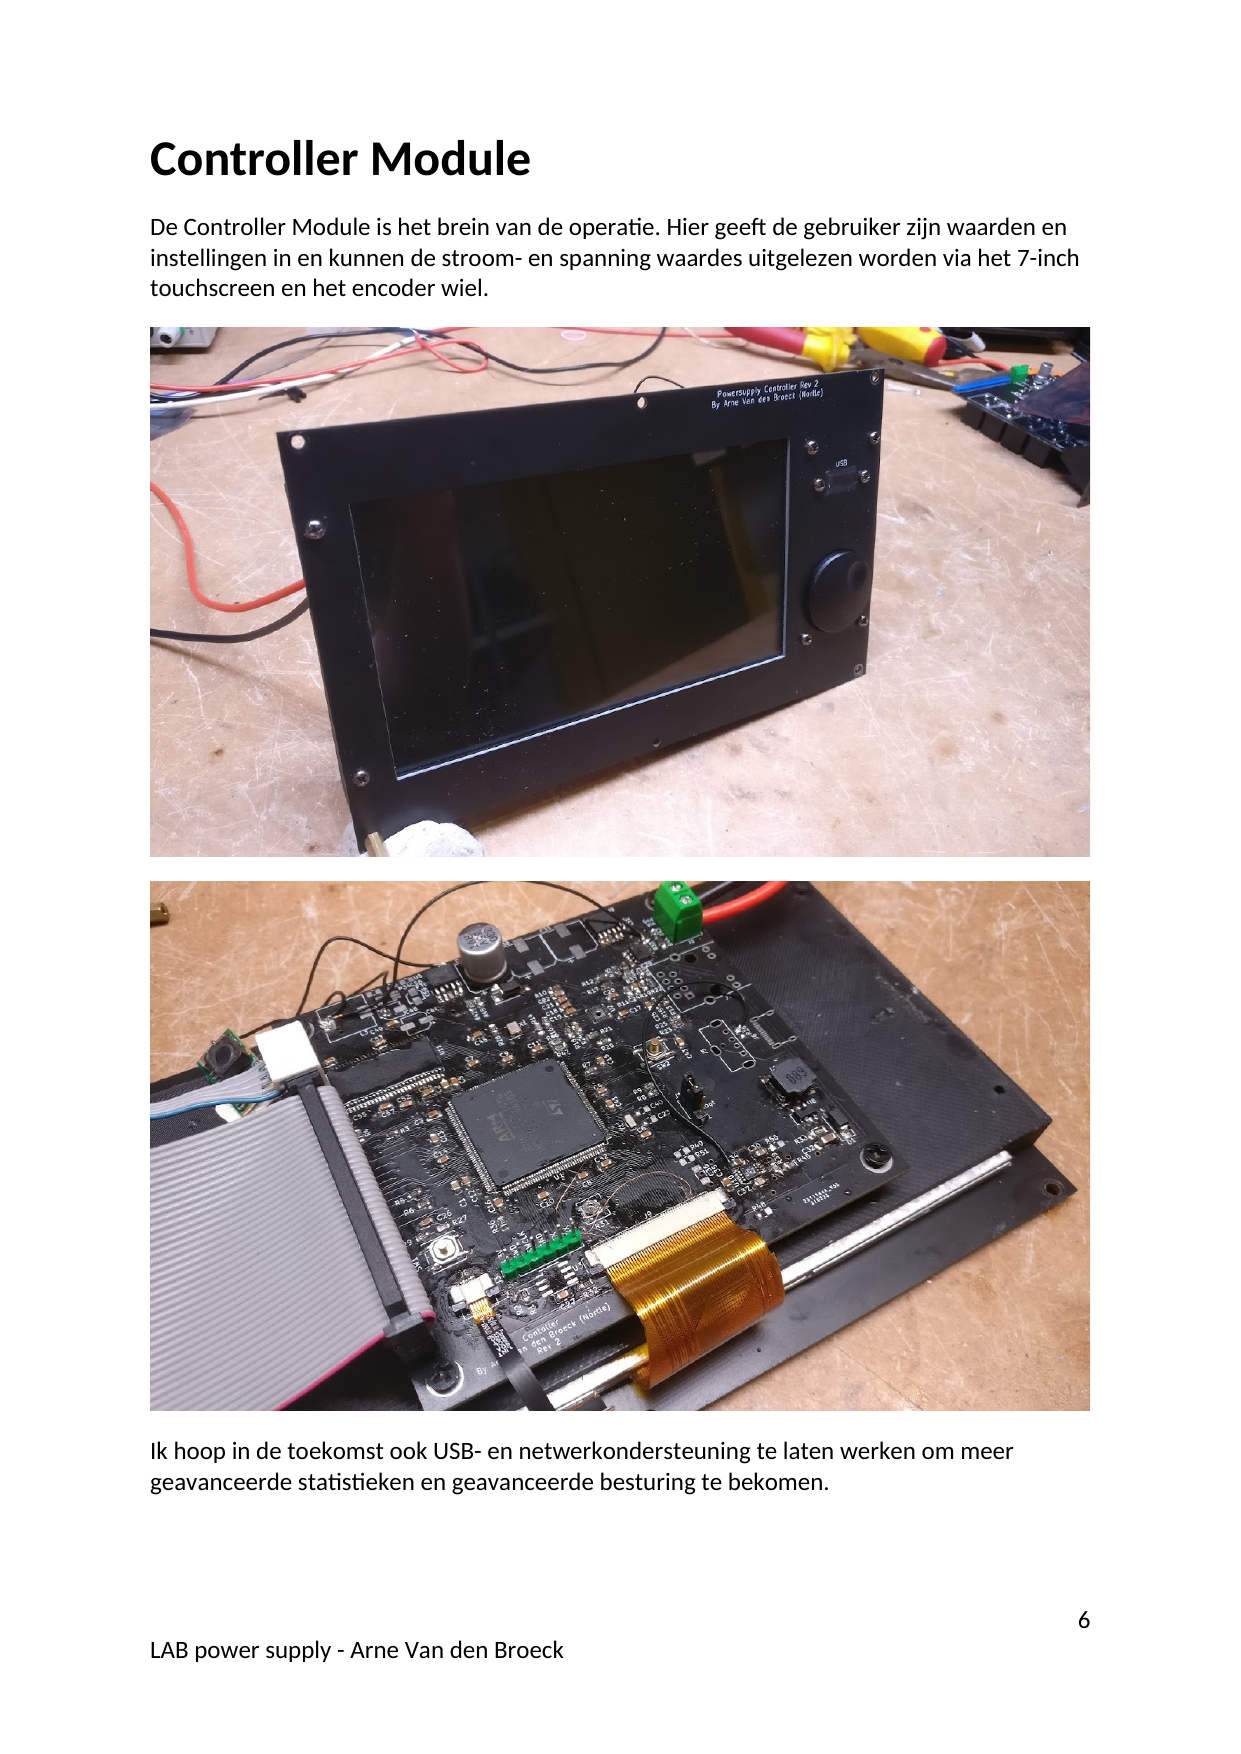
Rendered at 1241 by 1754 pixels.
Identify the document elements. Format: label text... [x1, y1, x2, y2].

text Ik hoop in de toekomst ook USB- en netwerkondersteuning te laten werken om meer geavanceerde statistieken en geavanceerde besturing te bekomen. [150, 1435, 1090, 1496]
subtitle Controller Module [150, 127, 1090, 188]
text De Controller Module is het brein van de operatie. Hier geeft de gebruiker zijn waarden en instellingen in en kunnen de stroom- en spanning waardes uitgelezen worden via het 7-inch touchscreen en het encoder wiel. [150, 211, 1090, 303]
